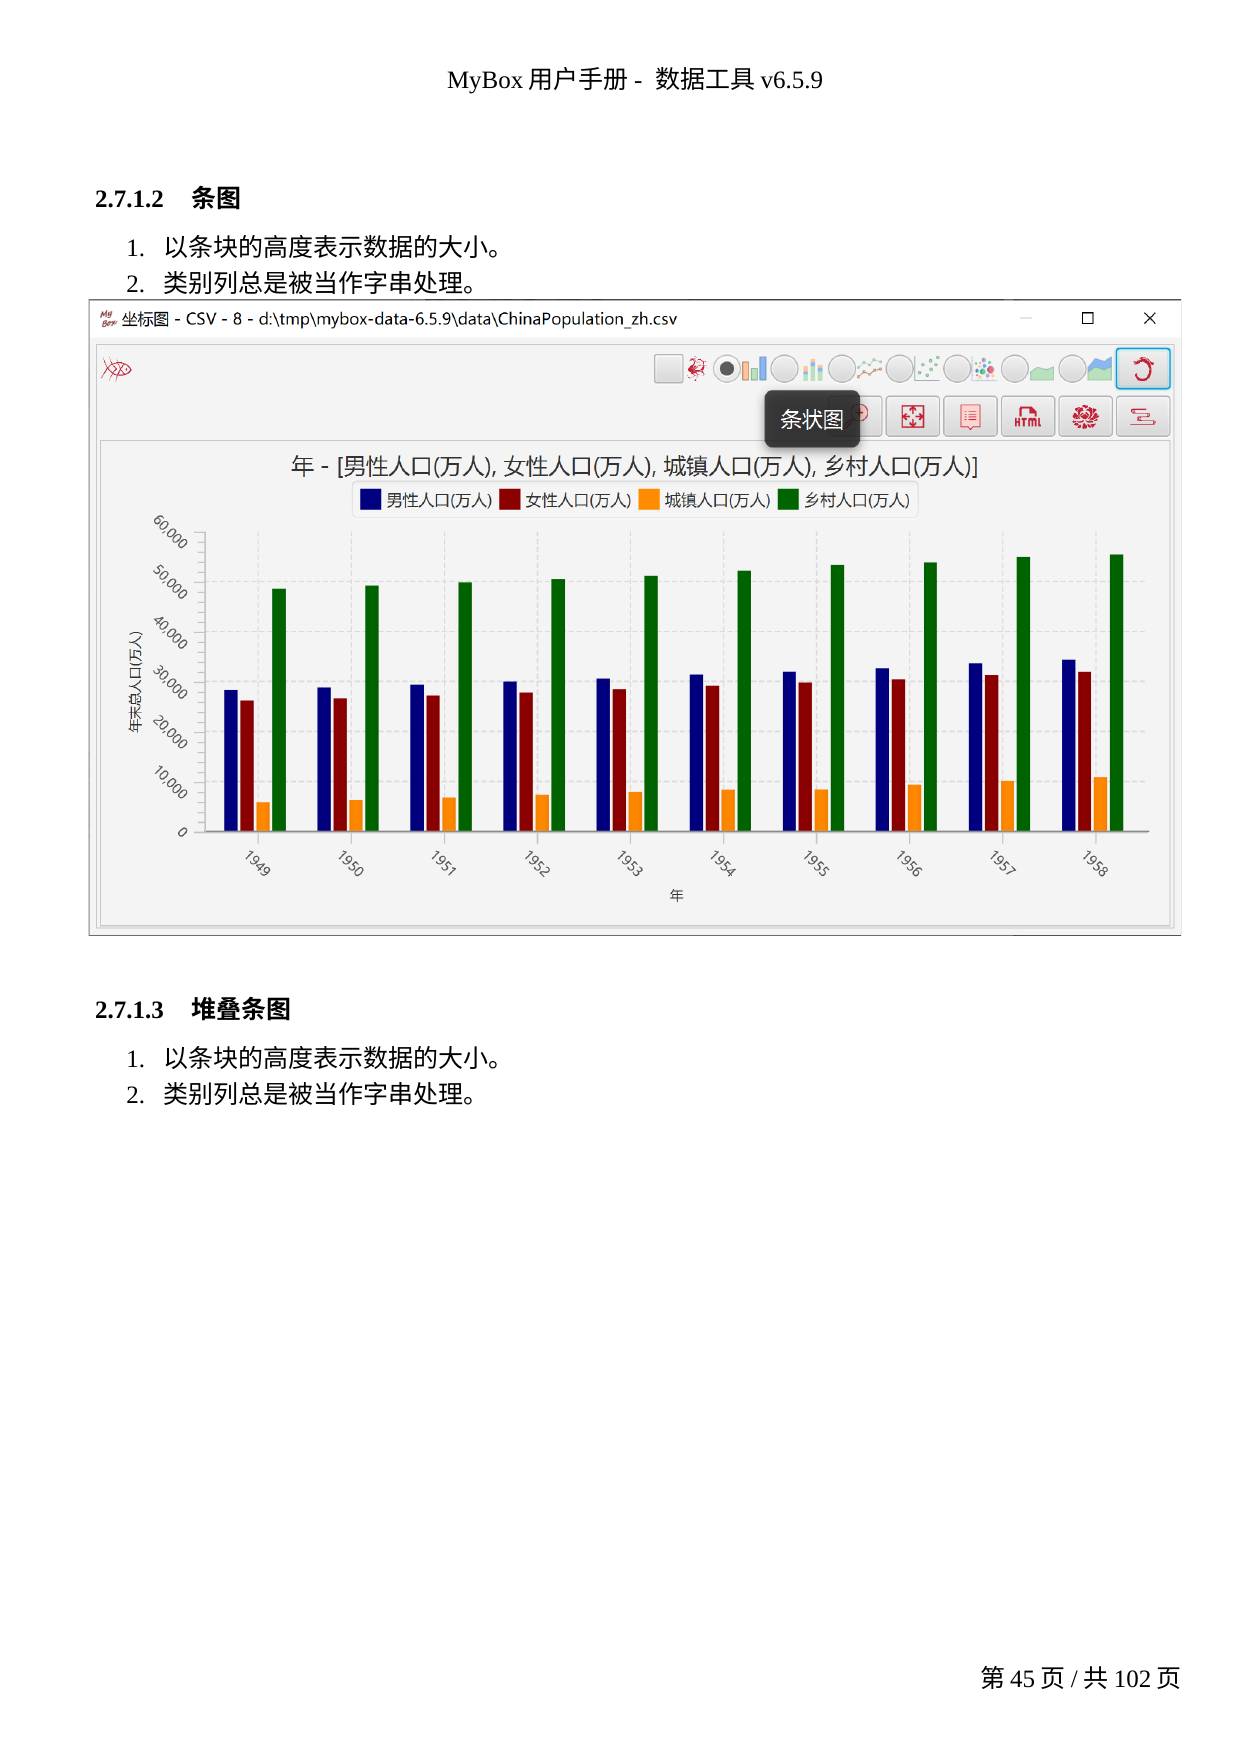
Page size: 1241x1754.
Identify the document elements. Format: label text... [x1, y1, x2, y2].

list 以条块的高度表示数据的大小。 [126, 1038, 1181, 1074]
list 类别列总是被当作字串处理。 [126, 1074, 1181, 1111]
list 类别列总是被当作字串处理。 [126, 263, 1181, 299]
subtitle 条图 [88, 178, 1181, 215]
list 以条块的高度表示数据的大小。 [126, 227, 1181, 263]
subtitle 堆叠条图 [88, 989, 1181, 1026]
picture [88, 299, 1182, 936]
